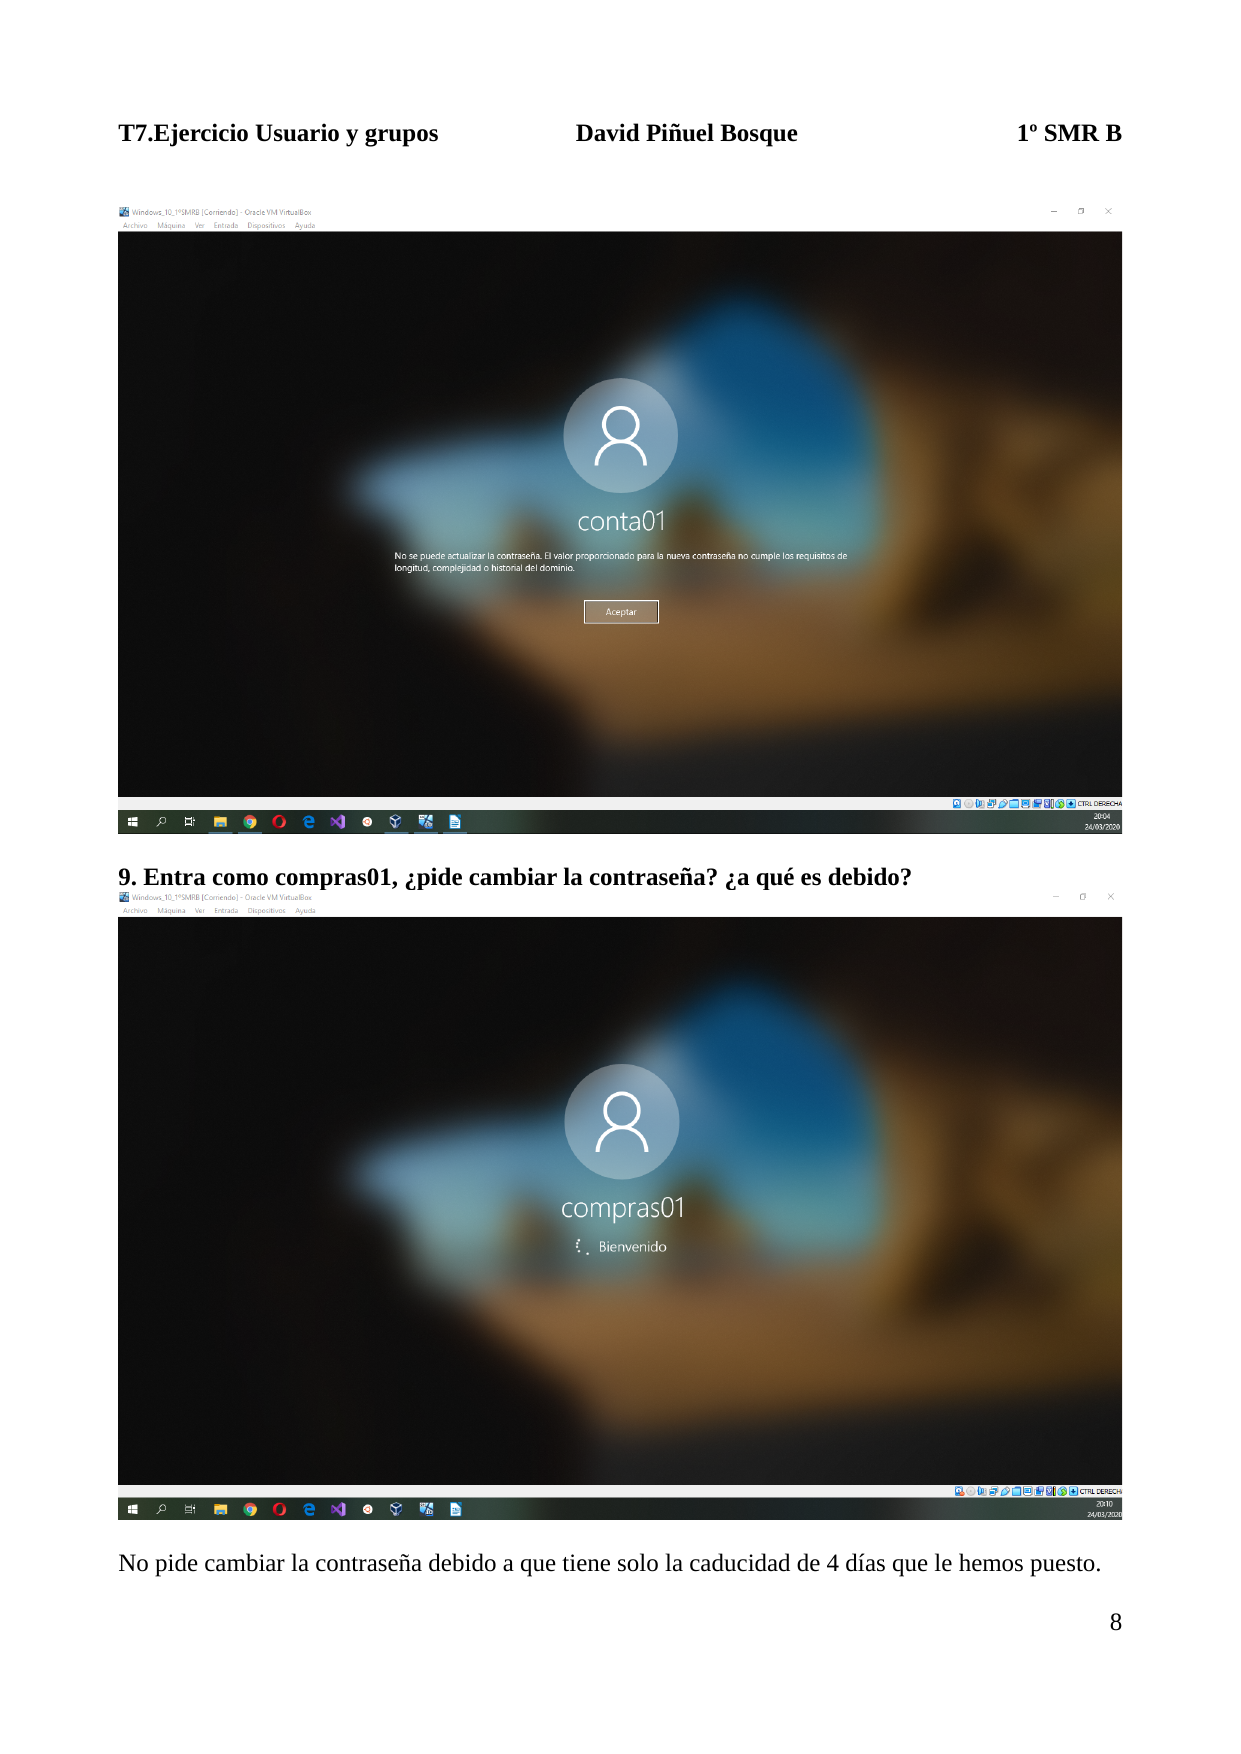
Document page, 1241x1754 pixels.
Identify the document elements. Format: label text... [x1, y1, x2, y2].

text 9. Entra como compras01, ¿pide cambiar la contraseña? ¿a qué es debido? [118, 862, 1122, 890]
text No pide cambiar la contraseña debido a que tiene solo la caducidad de 4 días que le hemos puesto. [118, 1548, 1122, 1577]
picture [118, 890, 1123, 1520]
picture [118, 205, 1123, 834]
